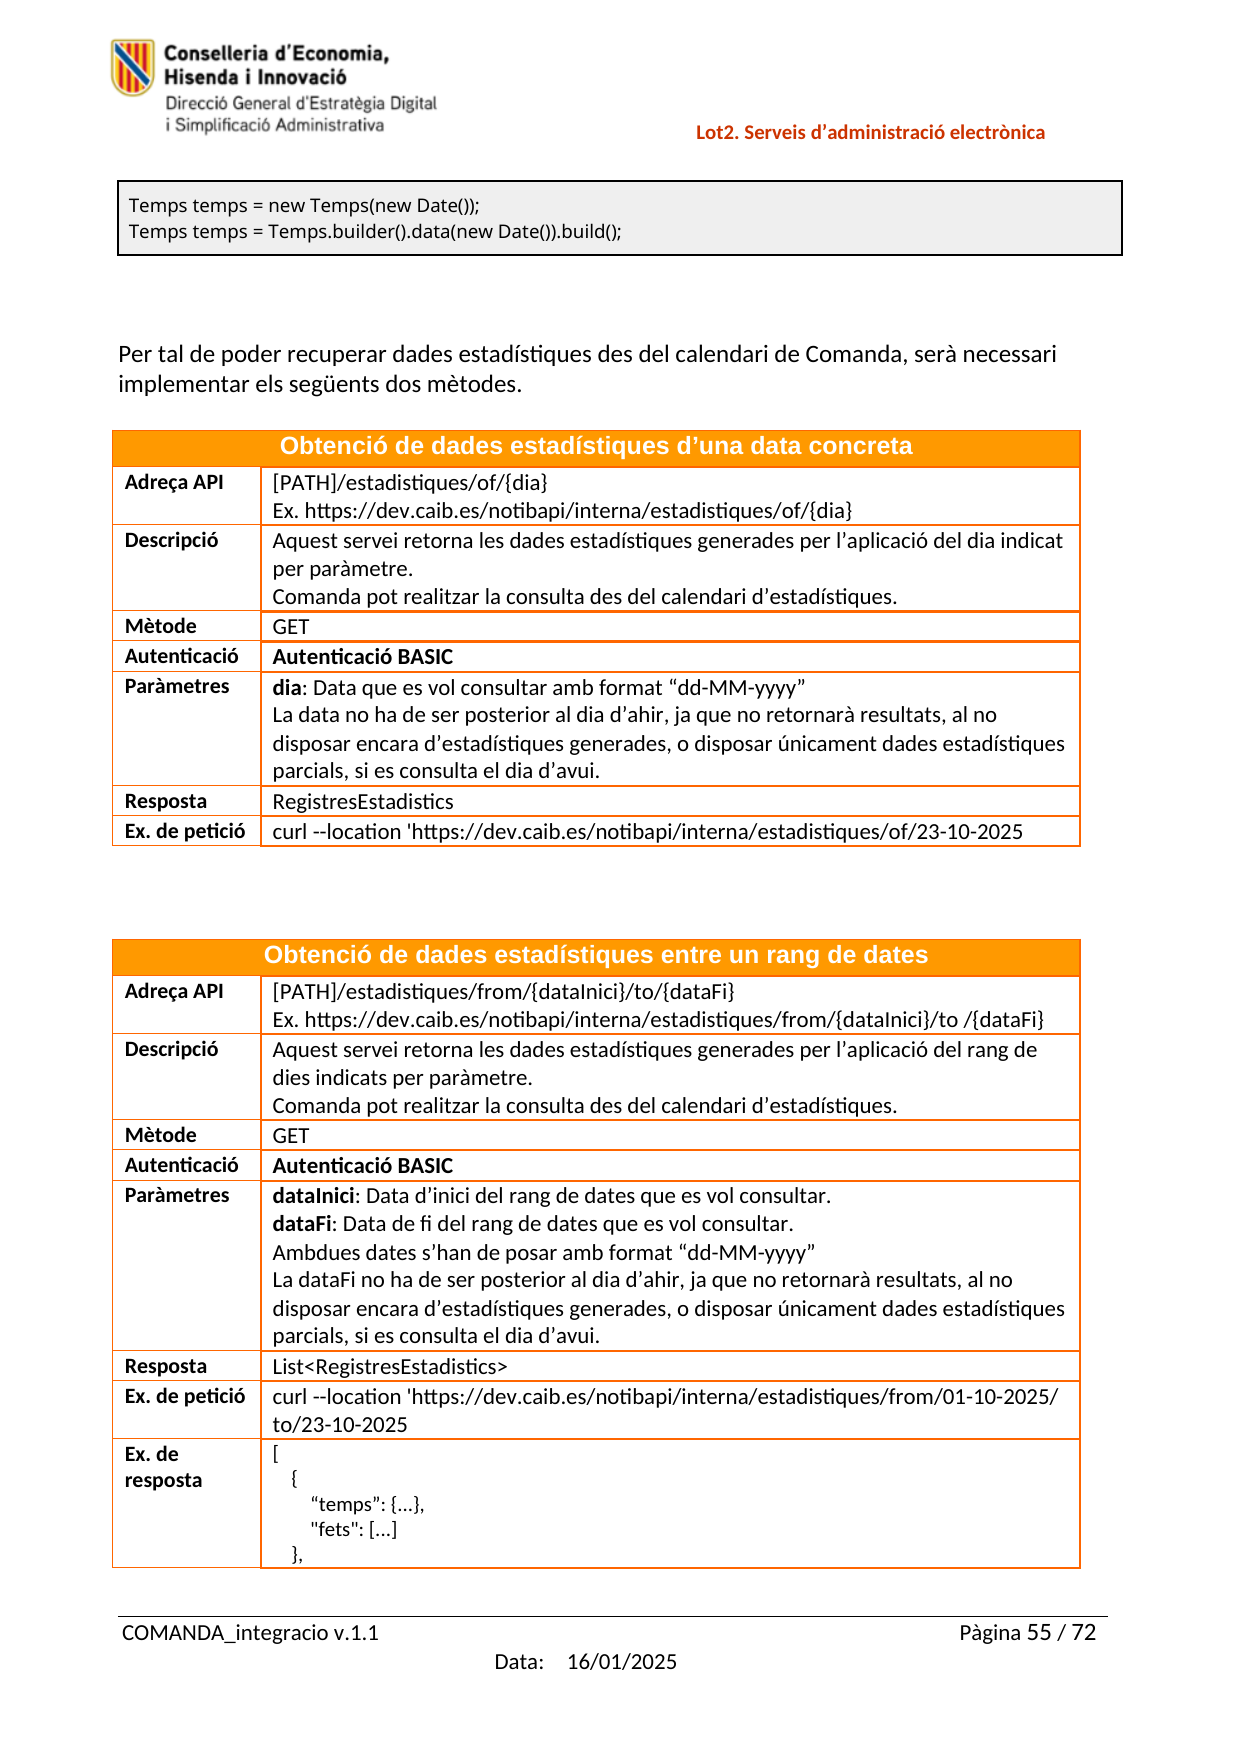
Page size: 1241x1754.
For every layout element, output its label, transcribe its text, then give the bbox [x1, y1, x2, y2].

table_cell Resposta [113, 1351, 260, 1380]
table_cell Autenticació BASIC [262, 643, 1079, 671]
picture [100, 26, 467, 156]
table_cell List<RegistresEstadistics> [262, 1352, 1079, 1380]
table_cell Aquest servei retorna les dades estadístiques generades per l’aplicació del rang de dies indicats per paràmetre. Comanda pot realitzar la consulta des del calendari d’estadístiques. [262, 1035, 1079, 1119]
table_cell RegistresEstadistics [262, 787, 1079, 815]
table_cell Adreça API [113, 467, 260, 524]
table_cell Autenticació [113, 641, 260, 671]
table_cell Mètode [113, 1120, 260, 1149]
table_cell Ex. de petició [113, 816, 260, 845]
table_cell Resposta [113, 786, 260, 815]
table_cell curl --location 'https://dev.caib.es/notibapi/interna/estadistiques/from/01-10-2025/to/23-10-2025 [262, 1382, 1079, 1438]
table_cell Ex. de resposta [113, 1439, 260, 1567]
text Per tal de poder recuperar dades estadístiques des del calendari de Comanda, serà necessari implementar els següents dos mètodes. [118, 338, 1122, 399]
table_cell dataInici: Data d’inici del rang de dates que es vol consultar. dataFi: Data de fi del rang de dates que es vol consultar. Ambdues dates s’han de posar amb format “dd-MM-yyyy” La dataFi no ha de ser posterior al dia d’ahir, ja que no retornarà resultats, al no disposar encara d’estadístiques generades, o disposar únicament dades estadístiques parcials, si es consulta el dia d’avui. [262, 1182, 1079, 1350]
table_cell Paràmetres [113, 1181, 260, 1350]
table_cell dia: Data que es vol consultar amb format “dd-MM-yyyy” La data no ha de ser posterior al dia d’ahir, ja que no retornarà resultats, al no disposar encara d’estadístiques generades, o disposar únicament dades estadístiques parcials, si es consulta el dia d’avui. [262, 673, 1079, 785]
table_cell Adreça API [113, 976, 260, 1033]
table_cell GET [262, 1121, 1079, 1149]
table_cell [PATH]/estadistiques/of/{dia} Ex. https://dev.caib.es/notibapi/interna/estadistiques/of/{dia} [262, 468, 1079, 524]
table_cell Descripció [113, 1034, 260, 1119]
table_header Temps temps = new Temps(new Date()); Temps temps = Temps.builder().data(new Date()).build(); [119, 182, 1121, 254]
table_cell Ex. de petició [113, 1381, 260, 1438]
table_cell [ { “temps”: {...}, "fets": [...] }, [262, 1440, 1079, 1567]
table_cell curl --location 'https://dev.caib.es/notibapi/interna/estadistiques/of/23-10-2025 [262, 817, 1079, 845]
table_header Obtenció de dades estadístiques d’una data concreta [113, 431, 1079, 466]
table_cell Autenticació [113, 1150, 260, 1179]
table_cell GET [262, 613, 1079, 640]
table_cell Aquest servei retorna les dades estadístiques generades per l’aplicació del dia indicat per paràmetre. Comanda pot realitzar la consulta des del calendari d’estadístiques. [262, 526, 1079, 610]
table_header Obtenció de dades estadístiques entre un rang de dates [113, 940, 1079, 975]
table_cell Paràmetres [113, 672, 260, 785]
table_cell Mètode [113, 611, 260, 640]
table_cell Autenticació BASIC [262, 1151, 1079, 1179]
table_cell [PATH]/estadistiques/from/{dataInici}/to/{dataFi} Ex. https://dev.caib.es/notibapi/interna/estadistiques/from/{dataInici}/to /{dataFi} [262, 977, 1079, 1033]
table_cell Descripció [113, 525, 260, 610]
